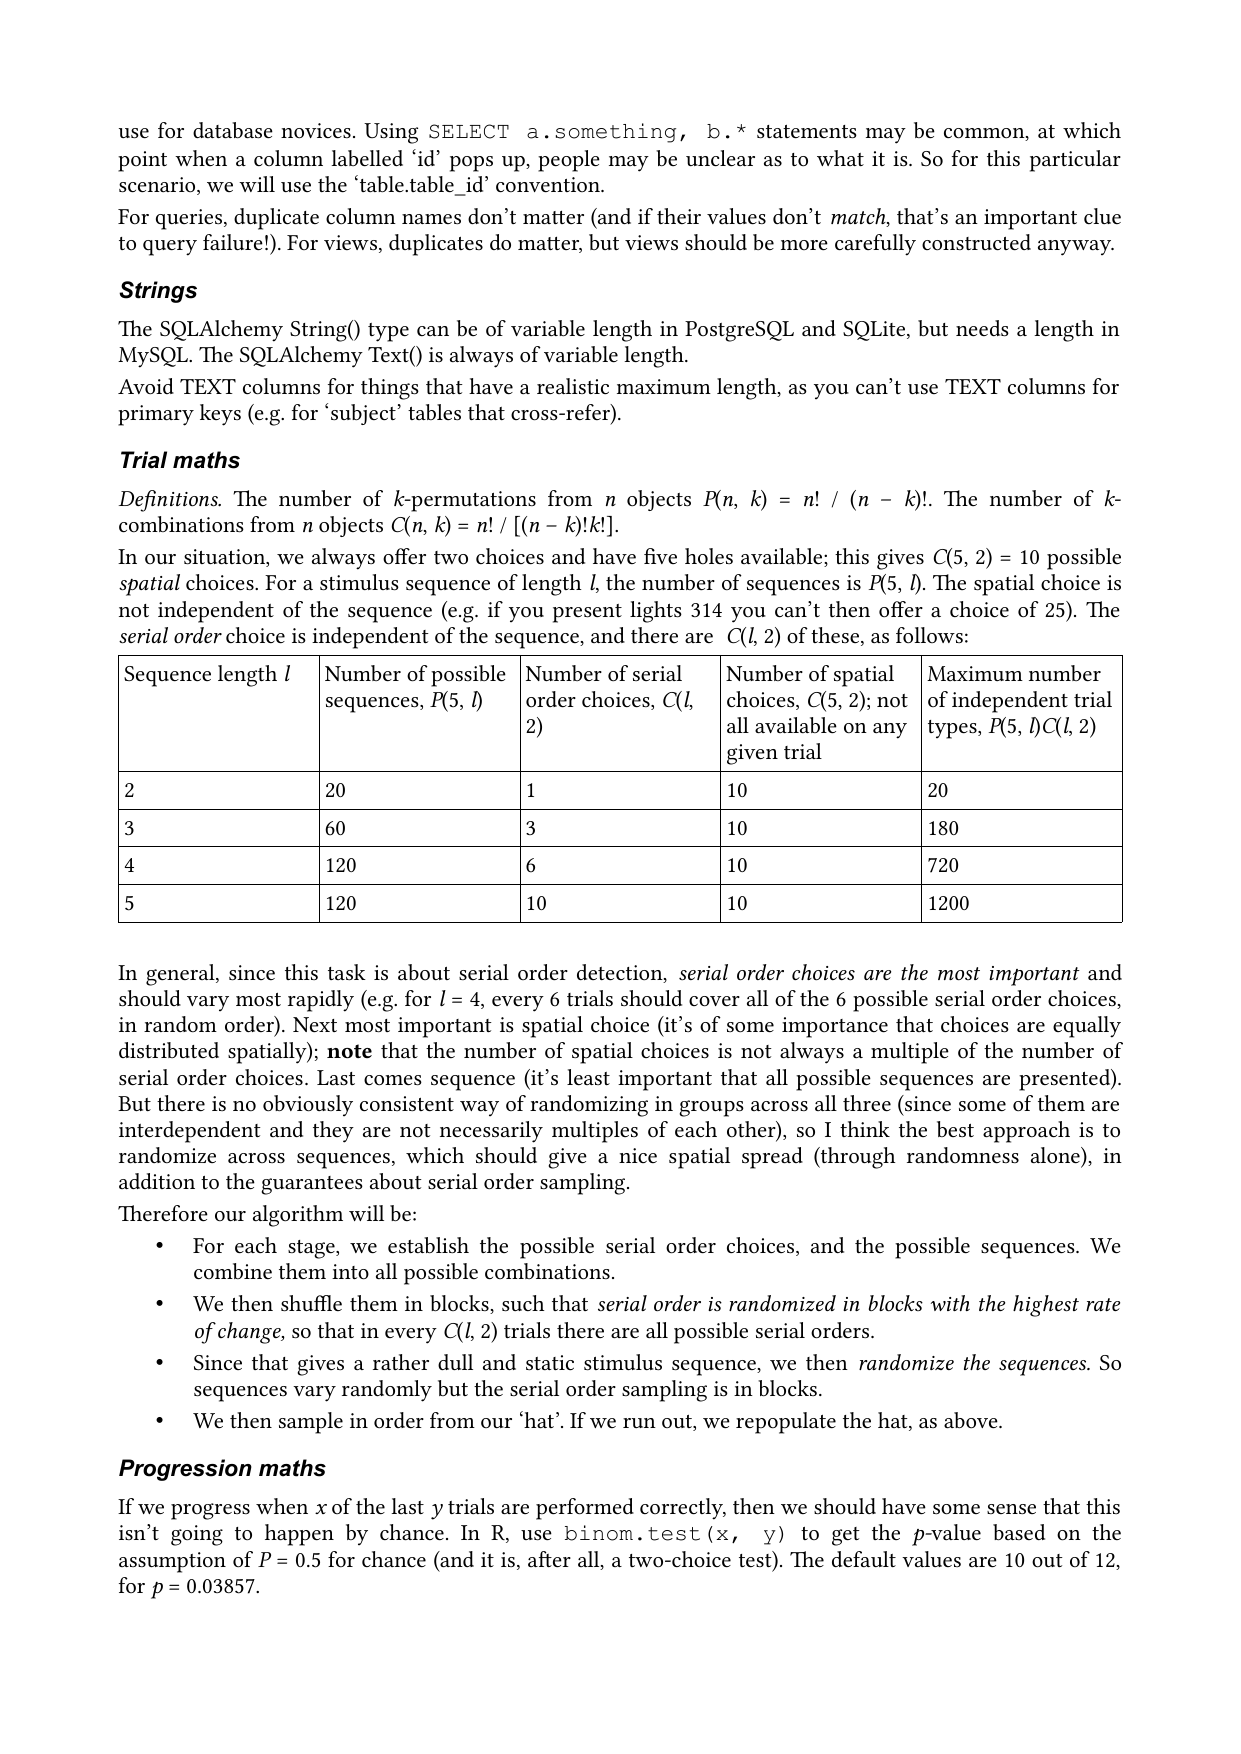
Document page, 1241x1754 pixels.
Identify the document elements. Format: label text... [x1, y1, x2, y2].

table_header Maximum number of independent trial types, P(5, l)C(l, 2) [922, 656, 1122, 771]
text If we progress when x of the last y trials are performed correctly, then we should have some sense that this isn’t going to happen by chance. In R, use binom.test(x, y) to get the p-value based on the assumption of P = 0.5 for chance (and it is, after all, a two-choice test). The default values are 10 out of 12, for p = 0.03857. [118, 1494, 1122, 1599]
text For queries, duplicate column names don’t matter (and if their values don’t match, that’s an important clue to query failure!). For views, duplicates do matter, but views should be more carefully constructed anyway. [118, 204, 1122, 256]
table_cell 3 [119, 810, 319, 846]
table_cell 20 [320, 772, 520, 808]
table_cell 10 [721, 810, 921, 846]
table_cell 180 [922, 810, 1122, 846]
text The SQLAlchemy String() type can be of variable length in PostgreSQL and SQLite, but needs a length in MySQL. The SQLAlchemy Text() is always of variable length. [118, 316, 1122, 368]
table_cell 4 [119, 847, 319, 884]
text In our situation, we always offer two choices and have five holes available; this gives C(5, 2) = 10 possible spatial choices. For a stimulus sequence of length l, the number of sequences is P(5, l). The spatial choice is not independent of the sequence (e.g. if you present lights 314 you can’t then offer a choice of 25). The serial order choice is independent of the sequence, and there are C(l, 2) of these, as follows: [118, 544, 1122, 649]
table_cell 120 [320, 847, 520, 884]
table_cell 10 [521, 885, 720, 922]
table_cell 10 [721, 885, 921, 922]
text Definitions. The number of k-permutations from n objects P(n, k) = n! / (n – k)!. The number of k-combinations from n objects C(n, k) = n! / [(n – k)!k!]. [118, 486, 1122, 538]
table_cell 1200 [922, 885, 1122, 922]
text Therefore our algorithm will be: [118, 1201, 1122, 1227]
table_cell 3 [521, 810, 720, 846]
table_cell 120 [320, 885, 520, 922]
subtitle Strings [118, 277, 1122, 303]
subtitle Trial maths [118, 447, 1122, 473]
table_header Number of serial order choices, C(l, 2) [521, 656, 720, 771]
subtitle Progression maths [118, 1455, 1122, 1481]
table_cell 10 [721, 847, 921, 884]
text use for database novices. Using SELECT a.something, b.* statements may be common, at which point when a column labelled ‘id’ pops up, people may be unclear as to what it is. So for this particular scenario, we will use the ‘table.table_id’ convention. [118, 118, 1122, 198]
table_cell 20 [922, 772, 1122, 808]
text Avoid TEXT columns for things that have a realistic maximum length, as you can’t use TEXT columns for primary keys (e.g. for ‘subject’ tables that cross-refer). [118, 374, 1122, 426]
text In general, since this task is about serial order detection, serial order choices are the most important and should vary most rapidly (e.g. for l = 4, every 6 trials should cover all of the 6 possible serial order choices, in random order). Next most important is spatial choice (it’s of some importance that choices are equally distributed spatially); note that the number of spatial choices is not always a multiple of the number of serial order choices. Last comes sequence (it’s least important that all possible sequences are presented). But there is no obviously consistent way of randomizing in groups across all three (since some of them are interdependent and they are not necessarily multiples of each other), so I think the best approach is to randomize across sequences, which should give a nice spatial spread (through randomness alone), in addition to the guarantees about serial order sampling. [118, 960, 1122, 1195]
table_cell 5 [119, 885, 319, 922]
table_cell 2 [119, 772, 319, 808]
table_header Number of spatial choices, C(5, 2); not all available on any given trial [721, 656, 921, 771]
table_header Sequence length l [119, 656, 319, 771]
table_header Number of possible sequences, P(5, l) [320, 656, 520, 771]
table_cell 10 [721, 772, 921, 808]
list Since that gives a rather dull and static stimulus sequence, we then randomize the sequences. So sequences vary randomly but the serial order sampling is in blocks. [156, 1349, 1122, 1402]
table_cell 720 [922, 847, 1122, 884]
table_cell 1 [521, 772, 720, 808]
list We then sample in order from our ‘hat’. If we run out, we repopulate the hat, as above. [156, 1408, 1122, 1434]
table_cell 6 [521, 847, 720, 884]
list We then shuffle them in blocks, such that serial order is randomized in blocks with the highest rate of change, so that in every C(l, 2) trials there are all possible serial orders. [156, 1291, 1122, 1344]
list For each stage, we establish the possible serial order choices, and the possible sequences. We combine them into all possible combinations. [156, 1233, 1122, 1285]
table_cell 60 [320, 810, 520, 846]
